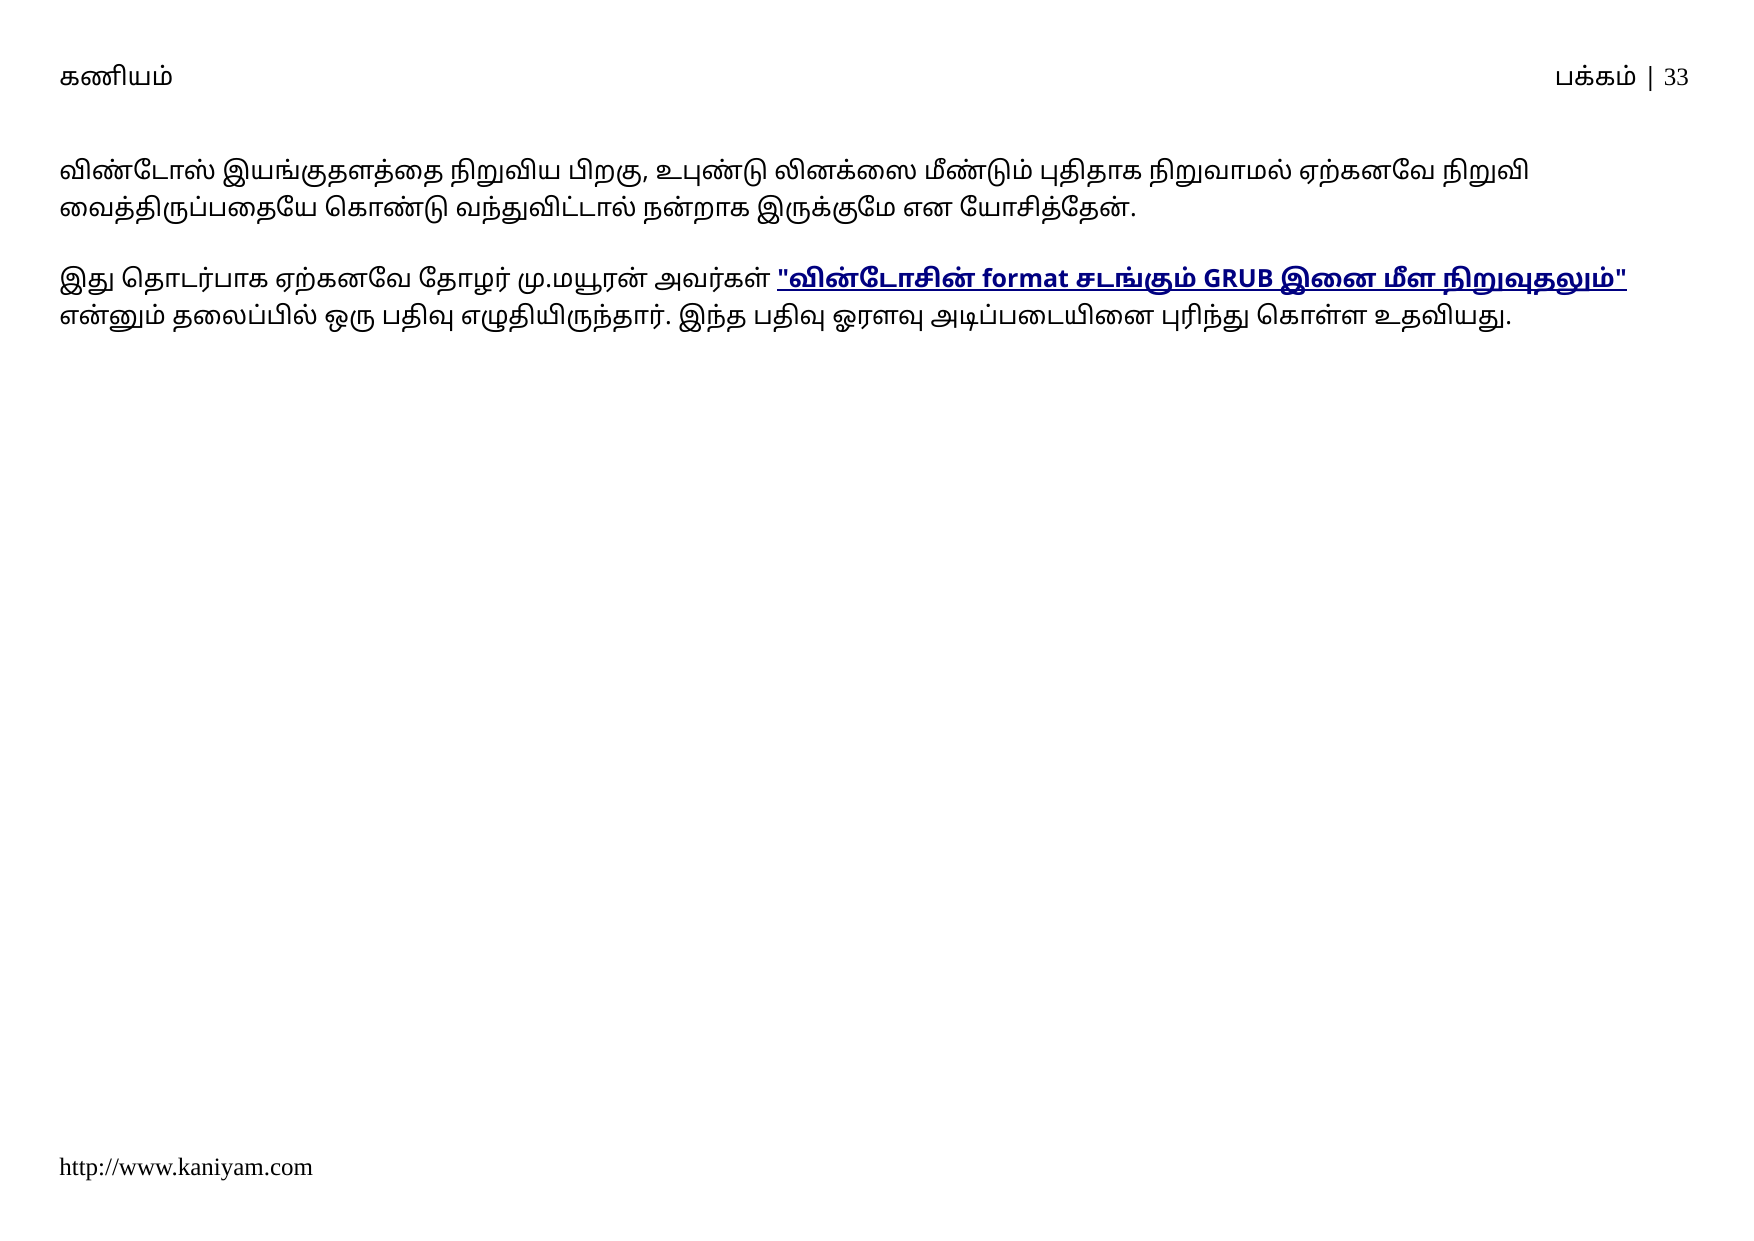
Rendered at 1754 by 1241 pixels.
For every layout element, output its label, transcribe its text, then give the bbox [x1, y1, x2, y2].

text விண்டோஸ் இயங்குதளத்தை நிறுவிய பிறகு, உபுண்டு லினக்ஸை மீண்டும் புதிதாக நிறுவாமல் ஏற்கனவே நிறுவி வைத்திருப்பதையே கொண்டு வந்துவிட்டால் நன்றாக இருக்குமே என யோசித்தேன். இது தொடர்பாக ஏற்கனவே தோழர் மு.மயூரன் அவர்கள் "வின்டோசின் format சடங்கும் GRUB இனை மீள நிறுவுதலும்" என்னும் தலைப்பில் ஒரு பதிவு எழுதியிருந்தார். இந்த பதிவு ஓரளவு அடிப்படையினை புரிந்து கொள்ள உதவியது. [59, 118, 1695, 363]
